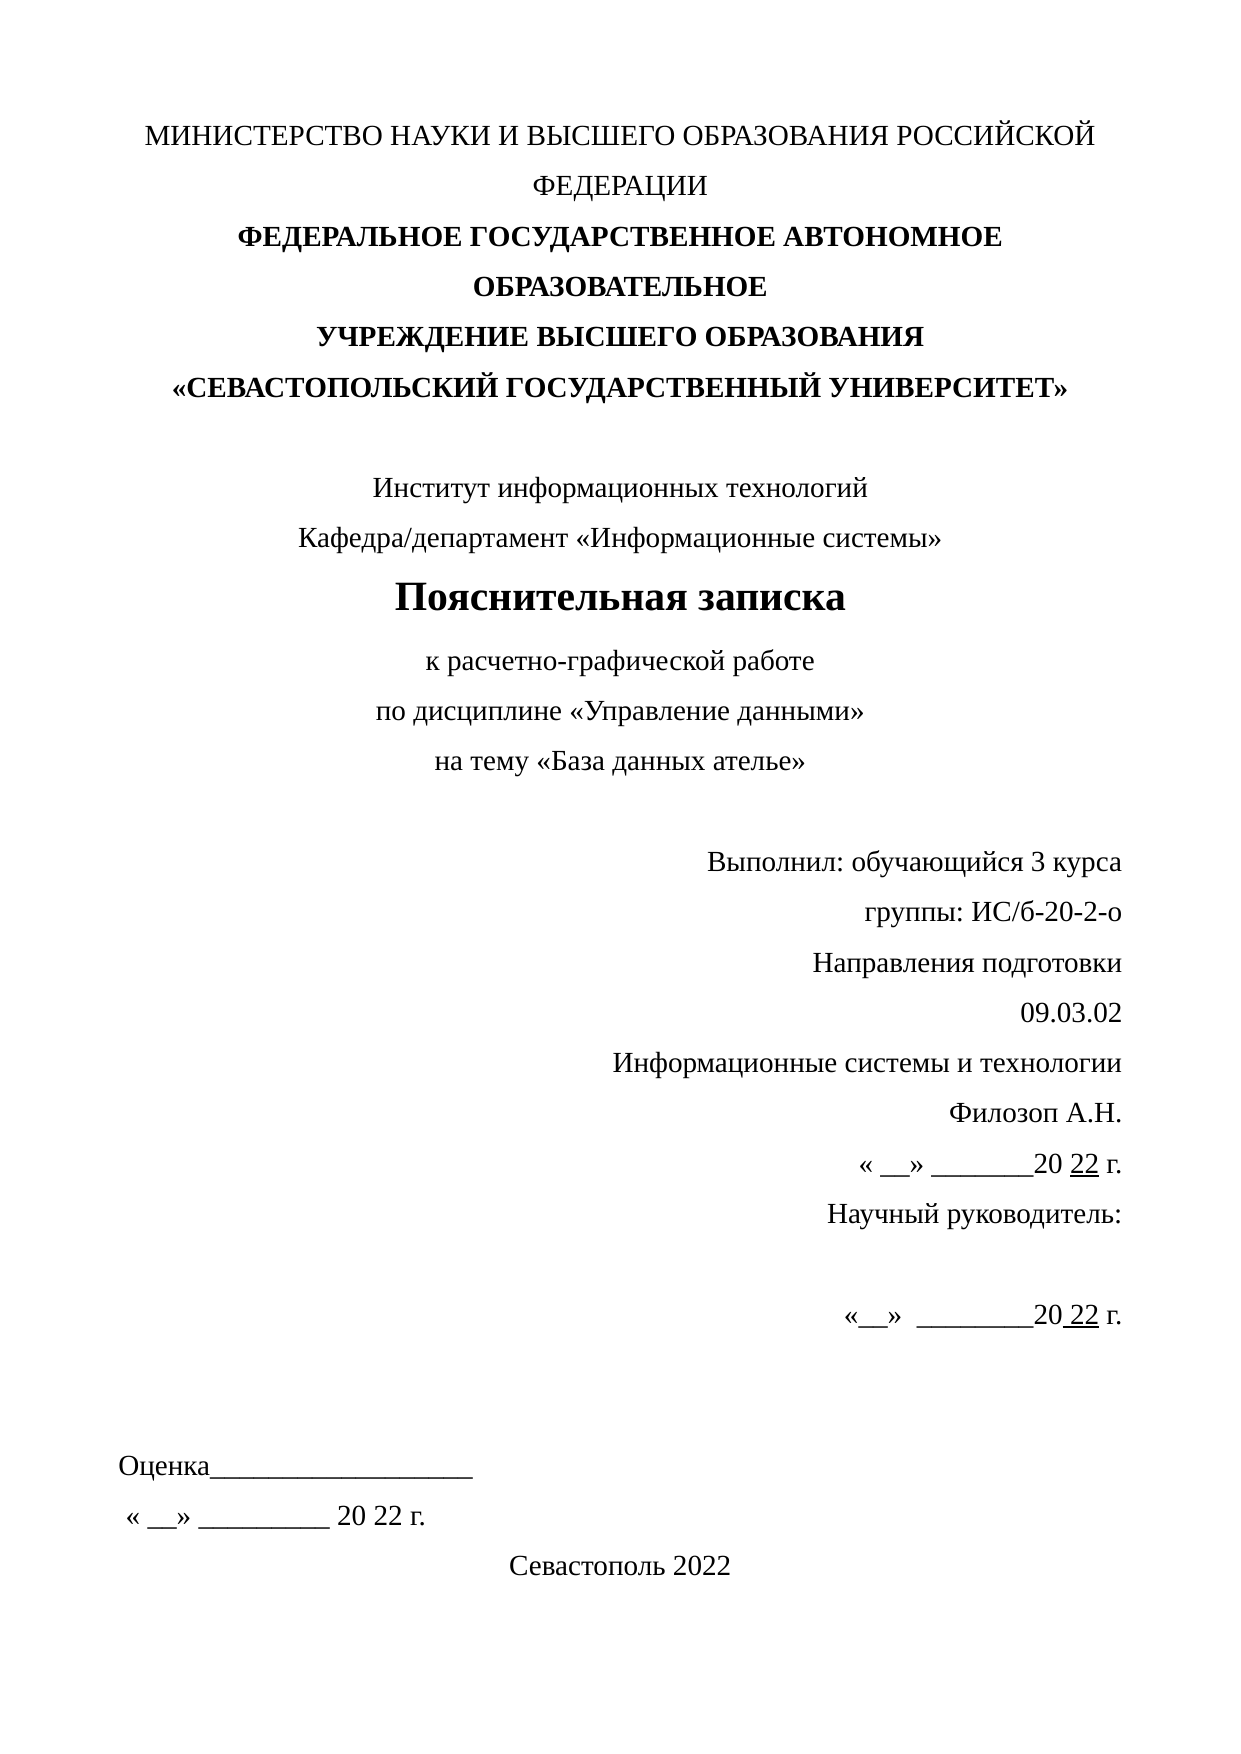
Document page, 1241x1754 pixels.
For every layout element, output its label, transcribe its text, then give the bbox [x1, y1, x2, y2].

text к расчетно-графической работе [118, 643, 1122, 676]
text ФЕДЕРАЛЬНОЕ ГОСУДАРСТВЕННОЕ АВТОНОМНОЕ ОБРАЗОВАТЕЛЬНОЕ [118, 219, 1122, 303]
text « __» _______20 22 г. [118, 1146, 1122, 1179]
text Оценка__________________ [118, 1448, 1122, 1481]
text Информационные системы и технологии [118, 1045, 1122, 1079]
text Пояснительная записка [118, 571, 1122, 619]
text Выполнил: обучающийся 3 курса [118, 844, 1122, 878]
text Кафедра/департамент «Информационные системы» [118, 521, 1122, 554]
text «СЕВАСТОПОЛЬСКИЙ ГОСУДАРСТВЕННЫЙ УНИВЕРСИТЕТ» [118, 370, 1122, 403]
text на тему «База данных ателье» [118, 743, 1122, 777]
text «__» ________20 22 г. [118, 1297, 1122, 1330]
text по дисциплине «Управление данными» [118, 693, 1122, 727]
text Филозоп А.Н. [118, 1096, 1122, 1129]
text Направления подготовки [118, 945, 1122, 978]
text 09.03.02 [118, 995, 1122, 1028]
text Севастополь 2022 [118, 1548, 1122, 1582]
text УЧРЕЖДЕНИЕ ВЫСШЕГО ОБРАЗОВАНИЯ [118, 319, 1122, 353]
text « __» _________ 20 22 г. [118, 1498, 1122, 1532]
text группы: ИС/б-20-2-о [118, 894, 1122, 928]
text Научный руководитель: [118, 1196, 1122, 1230]
text Институт информационных технологий [118, 470, 1122, 504]
text МИНИСТЕРСТВО НАУКИ И ВЫСШЕГО ОБРАЗОВАНИЯ РОССИЙСКОЙ ФЕДЕРАЦИИ [118, 118, 1122, 202]
